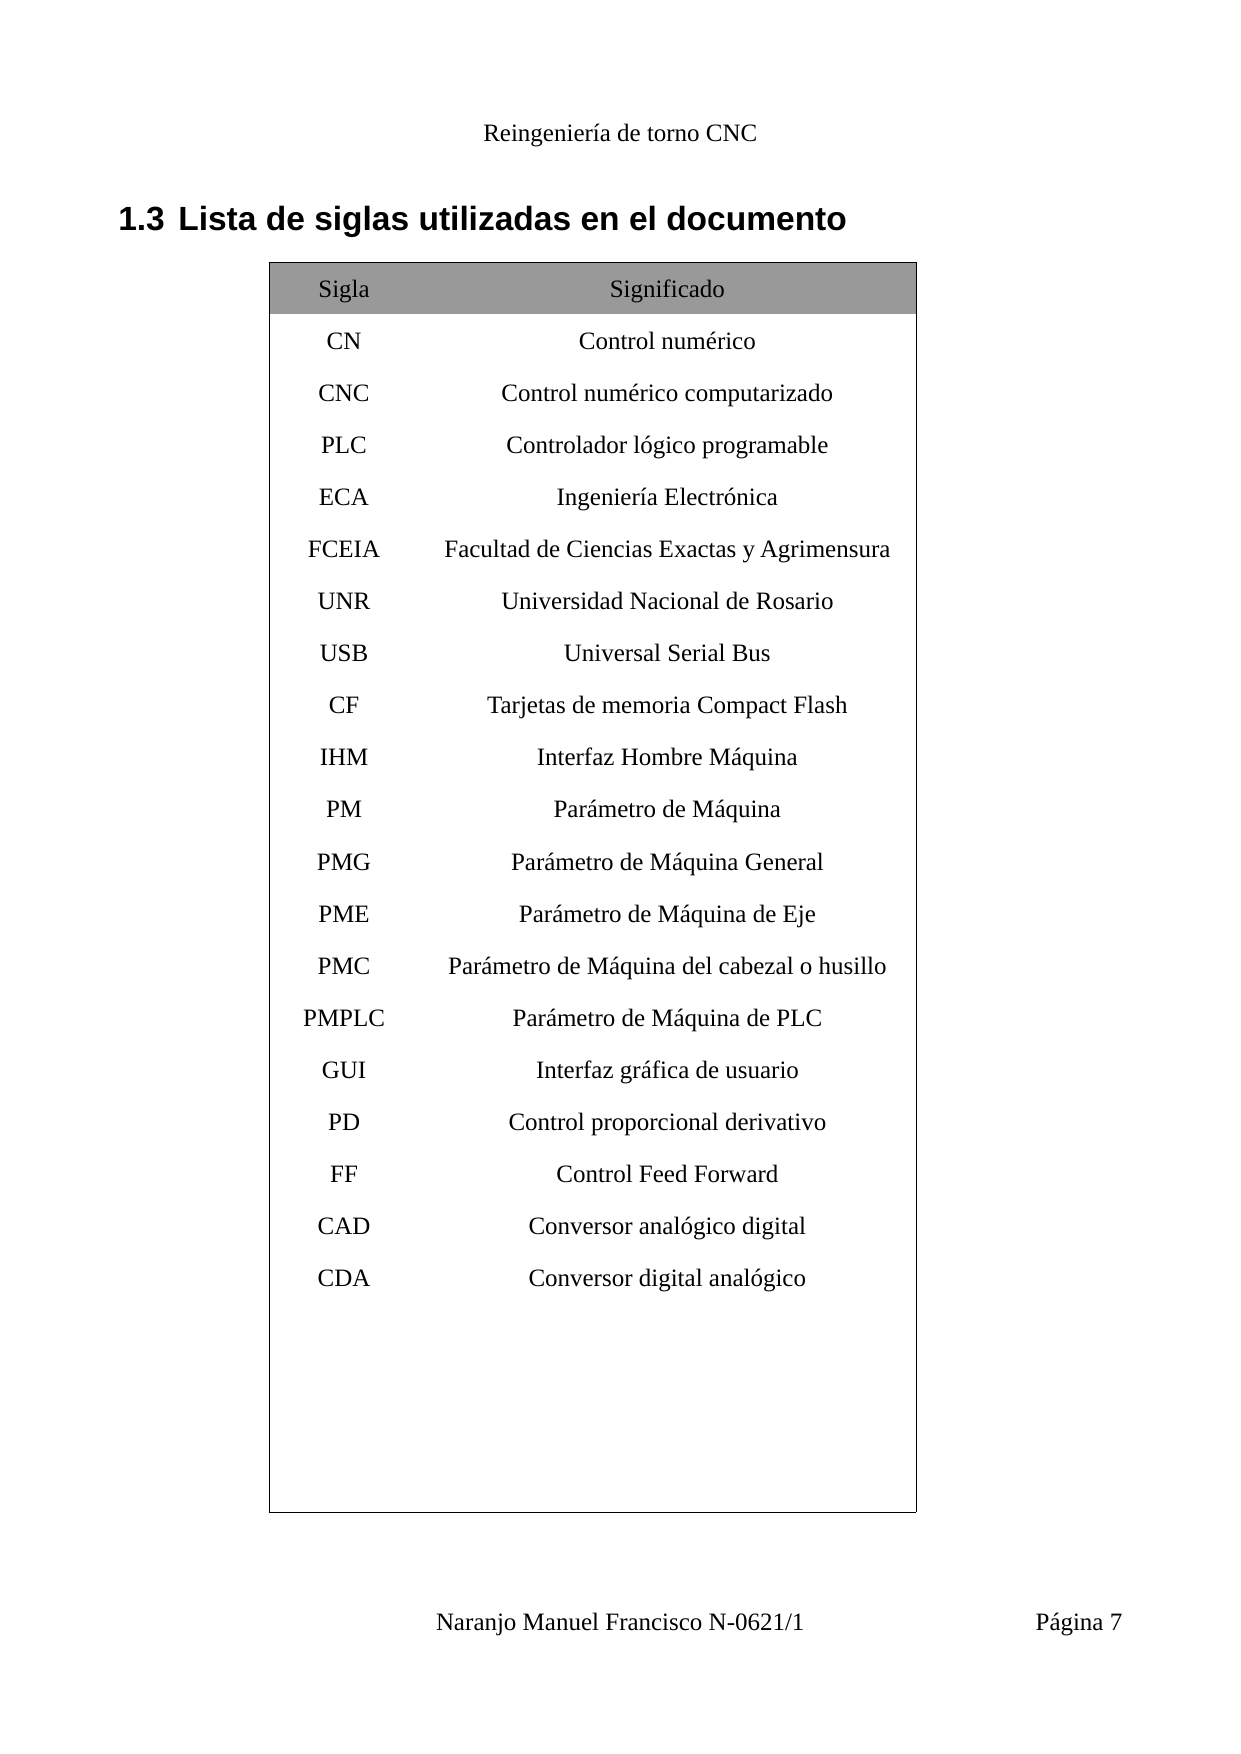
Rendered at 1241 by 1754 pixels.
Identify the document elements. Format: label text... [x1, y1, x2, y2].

table_cell Control numérico computarizado [419, 366, 916, 418]
table_cell Ingeniería Electrónica [419, 470, 916, 522]
subtitle Lista de siglas utilizadas en el documento [118, 199, 1122, 238]
table_cell Controlador lógico programable [419, 418, 916, 470]
table_cell [270, 1304, 419, 1356]
table_cell Conversor analógico digital [419, 1200, 916, 1252]
table_cell FF [270, 1148, 419, 1199]
table_cell Parámetro de Máquina General [419, 835, 916, 887]
table_cell Parámetro de Máquina del cabezal o husillo [419, 939, 916, 991]
table_cell ECA [270, 470, 419, 522]
table_cell PMPLC [270, 991, 419, 1043]
table_cell PMG [270, 835, 419, 887]
table_cell [270, 1460, 419, 1512]
table_header Sigla [270, 263, 419, 314]
table_cell IHM [270, 731, 419, 783]
table_cell USB [270, 627, 419, 679]
table_cell CDA [270, 1252, 419, 1304]
table_cell GUI [270, 1043, 419, 1095]
table_cell [419, 1304, 916, 1356]
table_cell [270, 1356, 419, 1408]
table_cell CNC [270, 366, 419, 418]
table_cell [419, 1408, 916, 1460]
table_cell CF [270, 679, 419, 731]
table_cell Parámetro de Máquina de PLC [419, 991, 916, 1043]
table_cell Facultad de Ciencias Exactas y Agrimensura [419, 523, 916, 574]
table_cell PD [270, 1095, 419, 1147]
table_cell Control numérico [419, 314, 916, 366]
table_cell Parámetro de Máquina de Eje [419, 887, 916, 939]
table_cell Control Feed Forward [419, 1148, 916, 1199]
table_cell Tarjetas de memoria Compact Flash [419, 679, 916, 731]
table_cell Parámetro de Máquina [419, 783, 916, 835]
table_cell PME [270, 887, 419, 939]
table_cell Interfaz gráfica de usuario [419, 1043, 916, 1095]
table_cell [419, 1460, 916, 1512]
table_cell UNR [270, 575, 419, 627]
table_cell Universidad Nacional de Rosario [419, 575, 916, 627]
table_cell [419, 1356, 916, 1408]
table_cell CAD [270, 1200, 419, 1252]
table_cell PM [270, 783, 419, 835]
table_cell PLC [270, 418, 419, 470]
table_cell Conversor digital analógico [419, 1252, 916, 1304]
table_cell FCEIA [270, 523, 419, 574]
table_cell CN [270, 314, 419, 366]
table_header Significado [419, 263, 916, 314]
table_cell PMC [270, 939, 419, 991]
table_cell Universal Serial Bus [419, 627, 916, 679]
table_cell Interfaz Hombre Máquina [419, 731, 916, 783]
table_cell [270, 1408, 419, 1460]
table_cell Control proporcional derivativo [419, 1095, 916, 1147]
